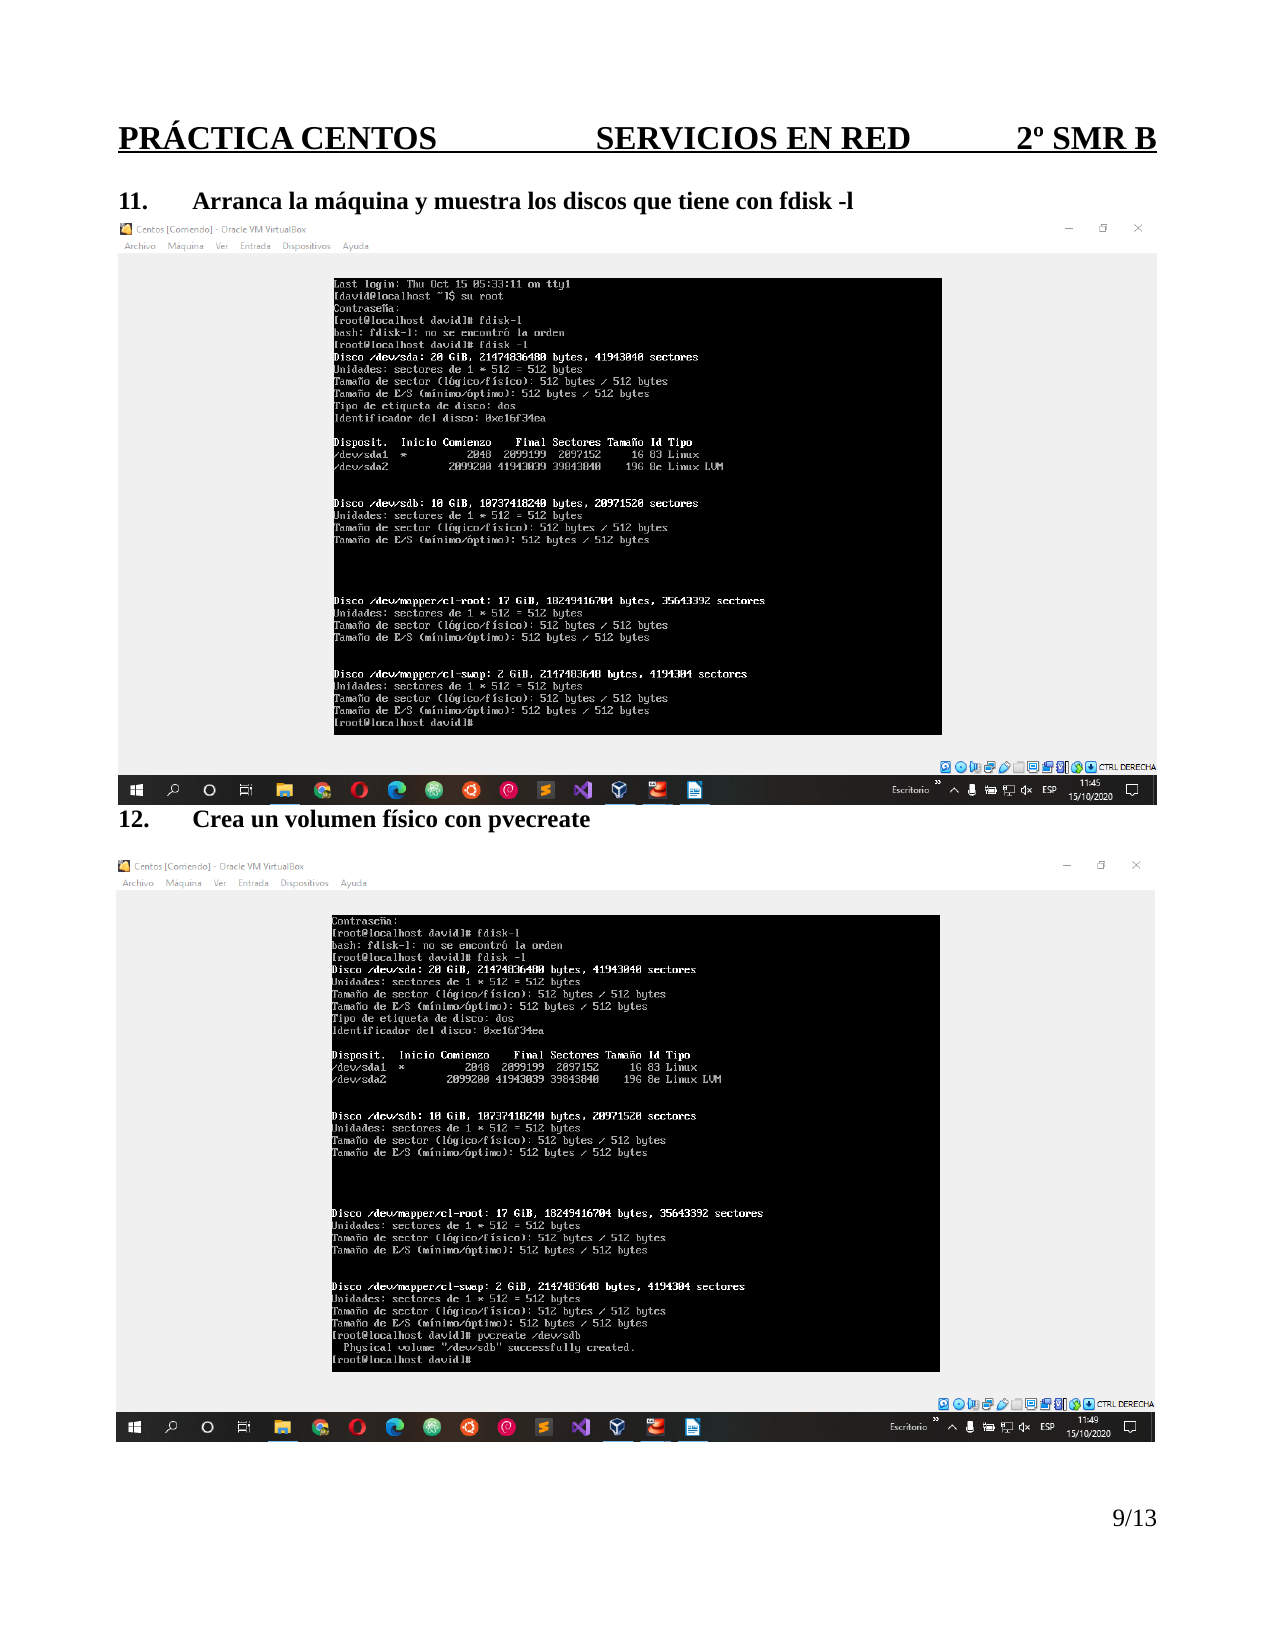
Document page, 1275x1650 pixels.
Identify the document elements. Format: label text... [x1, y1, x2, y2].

picture [118, 220, 1157, 805]
text 12. Crea un volumen físico con pvecreate [118, 805, 1157, 833]
picture [116, 857, 1155, 1442]
text 11. Arranca la máquina y muestra los discos que tiene con fdisk -l [118, 186, 1157, 215]
text [118, 215, 1157, 220]
